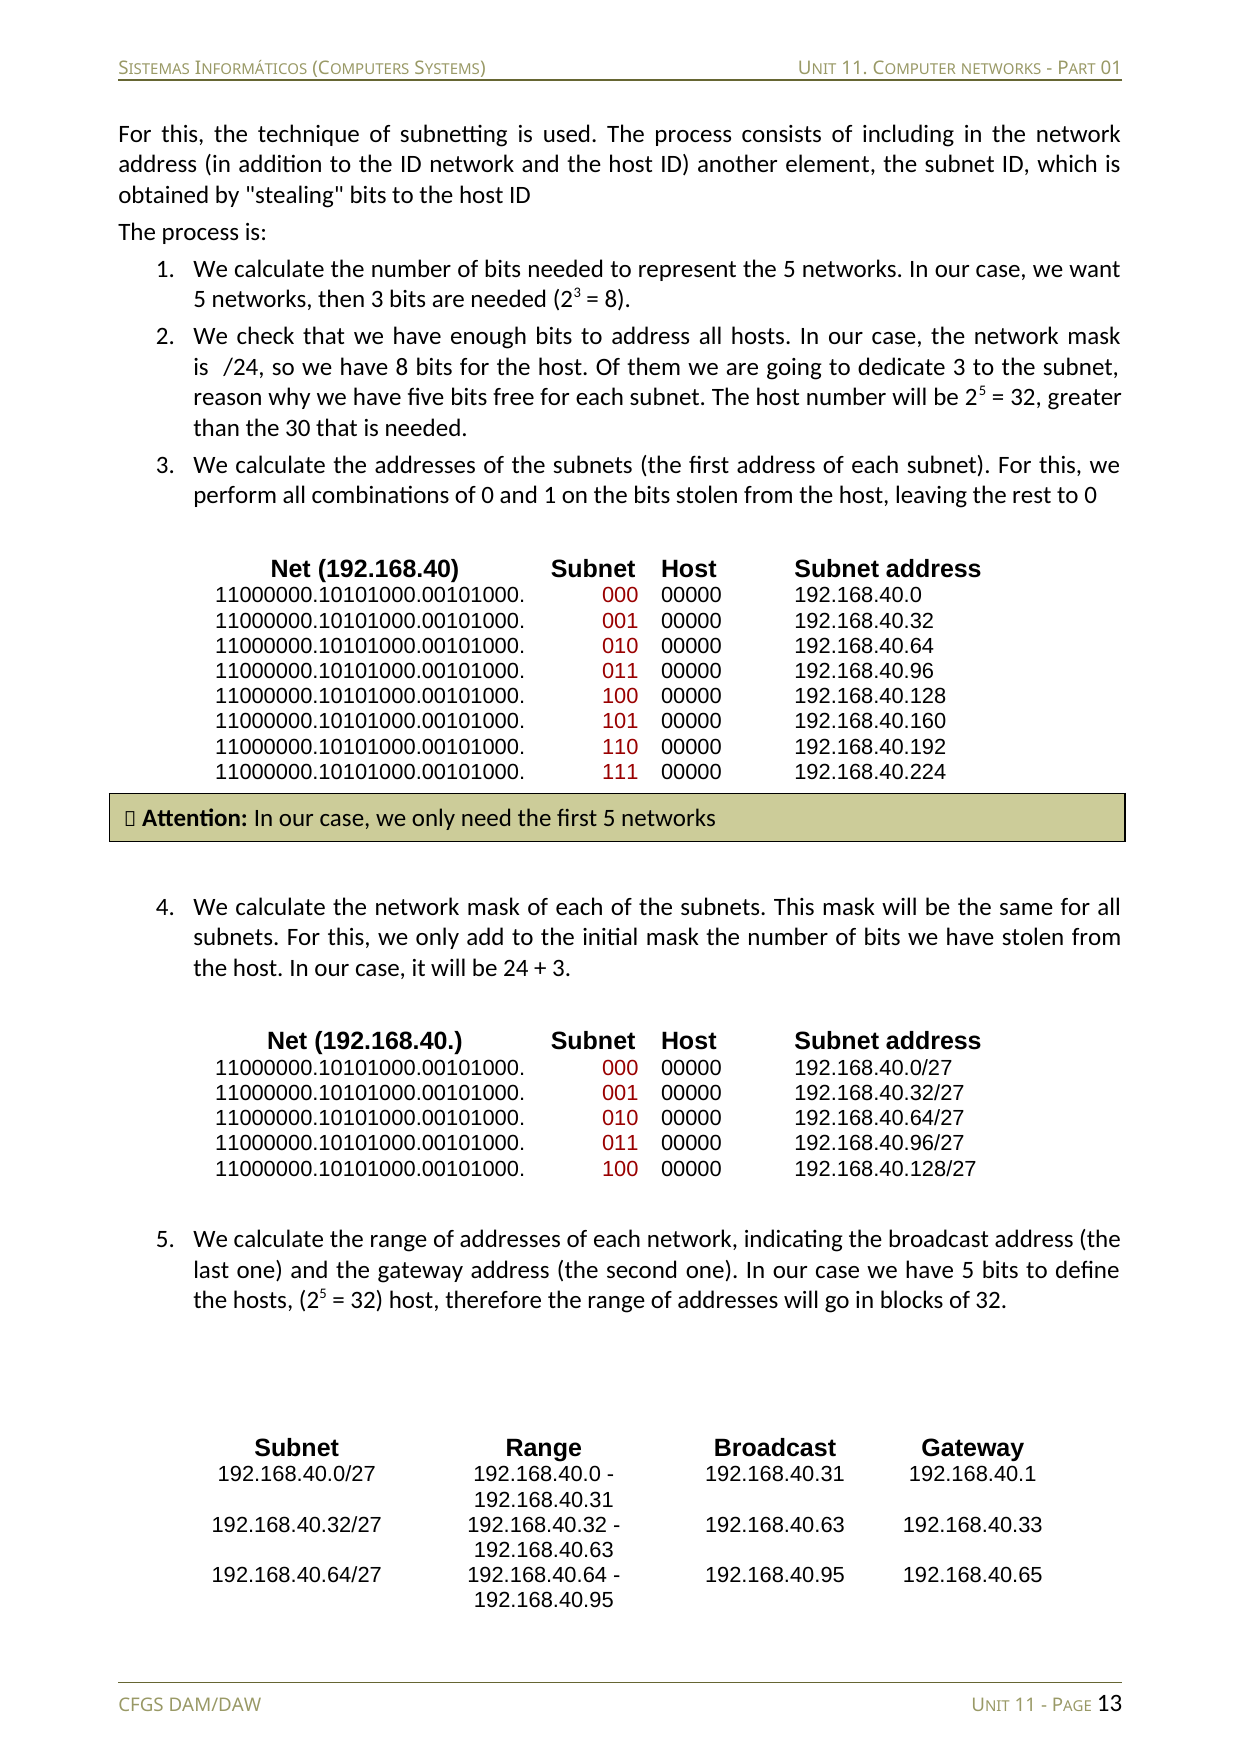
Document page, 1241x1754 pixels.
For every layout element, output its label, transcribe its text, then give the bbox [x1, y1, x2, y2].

text ❕ Attention: In our case, we only need the first 5 networks [110, 794, 1124, 841]
table_cell 00000 [650, 1105, 783, 1130]
table_cell 192.168.40.33 [862, 1512, 1083, 1562]
list We calculate the network mask of each of the subnets. This mask will be the same for all subnets. For this, we only add to the initial mask the number of bits we have stolen from the host. In our case, it will be 24 + 3. [156, 891, 1122, 982]
table_cell 11000000.10101000.00101000. [194, 734, 536, 759]
table_cell 192.168.40.65 [862, 1562, 1083, 1612]
table_cell 11000000.10101000.00101000. [194, 633, 536, 658]
table_cell 11000000.10101000.00101000. [194, 1130, 536, 1155]
table_header Subnet address [783, 554, 1007, 582]
table_cell 000 [536, 582, 649, 607]
list We calculate the number of bits needed to represent the 5 networks. In our case, we want 5 networks, then 3 bits are needed (23 = 8). [156, 253, 1122, 314]
table_cell 00000 [650, 734, 783, 759]
table_cell 11000000.10101000.00101000. [194, 1155, 536, 1181]
table_cell 00000 [650, 582, 783, 607]
table_cell 00000 [650, 708, 783, 733]
table_header Net (192.168.40.) [194, 1026, 536, 1054]
table_cell 011 [536, 658, 649, 683]
table_cell 192.168.40.128/27 [783, 1155, 1007, 1181]
table_cell 100 [536, 683, 649, 708]
table_cell 101 [536, 708, 649, 733]
table_cell 010 [536, 1105, 649, 1130]
table_cell 192.168.40.32 - 192.168.40.63 [400, 1512, 687, 1562]
table_cell 110 [536, 734, 649, 759]
table_cell 192.168.40.64 - 192.168.40.95 [400, 1562, 687, 1612]
table_cell 192.168.40.32/27 [783, 1080, 1007, 1105]
table_cell 192.168.40.31 [688, 1461, 862, 1512]
table_cell 192.168.40.0 - 192.168.40.31 [400, 1461, 687, 1512]
table_cell 192.168.40.32 [783, 608, 1007, 633]
table_header Gateway [862, 1433, 1083, 1461]
table_header Subnet [194, 1433, 400, 1461]
table_cell 11000000.10101000.00101000. [194, 708, 536, 733]
table_cell 192.168.40.160 [783, 708, 1007, 733]
table_cell 00000 [650, 1080, 783, 1105]
table_header Net (192.168.40) [194, 554, 536, 582]
list We calculate the range of addresses of each network, indicating the broadcast address (the last one) and the gateway address (the second one). In our case we have 5 bits to define the hosts, (25 = 32) host, therefore the range of addresses will go in blocks of 32. [156, 1223, 1122, 1315]
text For this, the technique of subnetting is used. The process consists of including in the network address (in addition to the ID network and the host ID) another element, the subnet ID, which is obtained by "stealing" bits to the host ID [118, 118, 1122, 209]
table_cell 192.168.40.0 [783, 582, 1007, 607]
list We calculate the addresses of the subnets (the first address of each subnet). For this, we perform all combinations of 0 and 1 on the bits stolen from the host, leaving the rest to 0 [156, 449, 1122, 510]
table_cell 11000000.10101000.00101000. [194, 1105, 536, 1130]
table_cell 011 [536, 1130, 649, 1155]
table_cell 001 [536, 1080, 649, 1105]
table_cell 192.168.40.96/27 [783, 1130, 1007, 1155]
table_cell 100 [536, 1155, 649, 1181]
table_cell 192.168.40.63 [688, 1512, 862, 1562]
table_cell 192.168.40.96 [783, 658, 1007, 683]
table_cell 192.168.40.64 [783, 633, 1007, 658]
table_cell 192.168.40.32/27 [194, 1512, 400, 1562]
list We check that we have enough bits to address all hosts. In our case, the network mask is /24, so we have 8 bits for the host. Of them we are going to dedicate 3 to the subnet, reason why we have five bits free for each subnet. The host number will be 25 = 32, greater than the 30 that is needed. [156, 321, 1122, 443]
table_cell 192.168.40.128 [783, 683, 1007, 708]
table_cell 11000000.10101000.00101000. [194, 759, 536, 784]
text The process is: [118, 216, 1122, 247]
table_cell 192.168.40.0/27 [783, 1055, 1007, 1080]
table_header Subnet address [783, 1026, 1007, 1054]
table_cell 192.168.40.64/27 [783, 1105, 1007, 1130]
table_header Subnet [536, 1026, 649, 1054]
table_cell 001 [536, 608, 649, 633]
table_cell 11000000.10101000.00101000. [194, 1055, 536, 1080]
table_cell 192.168.40.224 [783, 759, 1007, 784]
table_header Range [400, 1433, 687, 1461]
table_header Host [650, 1026, 783, 1054]
table_cell 00000 [650, 1055, 783, 1080]
table_cell 00000 [650, 633, 783, 658]
table_cell 192.168.40.0/27 [194, 1461, 400, 1512]
table_cell 192.168.40.64/27 [194, 1562, 400, 1612]
table_cell 11000000.10101000.00101000. [194, 658, 536, 683]
table_header Host [650, 554, 783, 582]
table_cell 192.168.40.1 [862, 1461, 1083, 1512]
table_cell 192.168.40.192 [783, 734, 1007, 759]
table_cell 00000 [650, 1155, 783, 1181]
table_cell 192.168.40.95 [688, 1562, 862, 1612]
table_cell 11000000.10101000.00101000. [194, 608, 536, 633]
table_header Subnet [536, 554, 649, 582]
table_cell 000 [536, 1055, 649, 1080]
table_cell 00000 [650, 759, 783, 784]
table_cell 010 [536, 633, 649, 658]
table_cell 00000 [650, 658, 783, 683]
table_cell 11000000.10101000.00101000. [194, 582, 536, 607]
table_header Broadcast [688, 1433, 862, 1461]
table_cell 00000 [650, 1130, 783, 1155]
table_cell 11000000.10101000.00101000. [194, 1080, 536, 1105]
table_cell 00000 [650, 683, 783, 708]
table_cell 11000000.10101000.00101000. [194, 683, 536, 708]
table_cell 00000 [650, 608, 783, 633]
table_cell 111 [536, 759, 649, 784]
